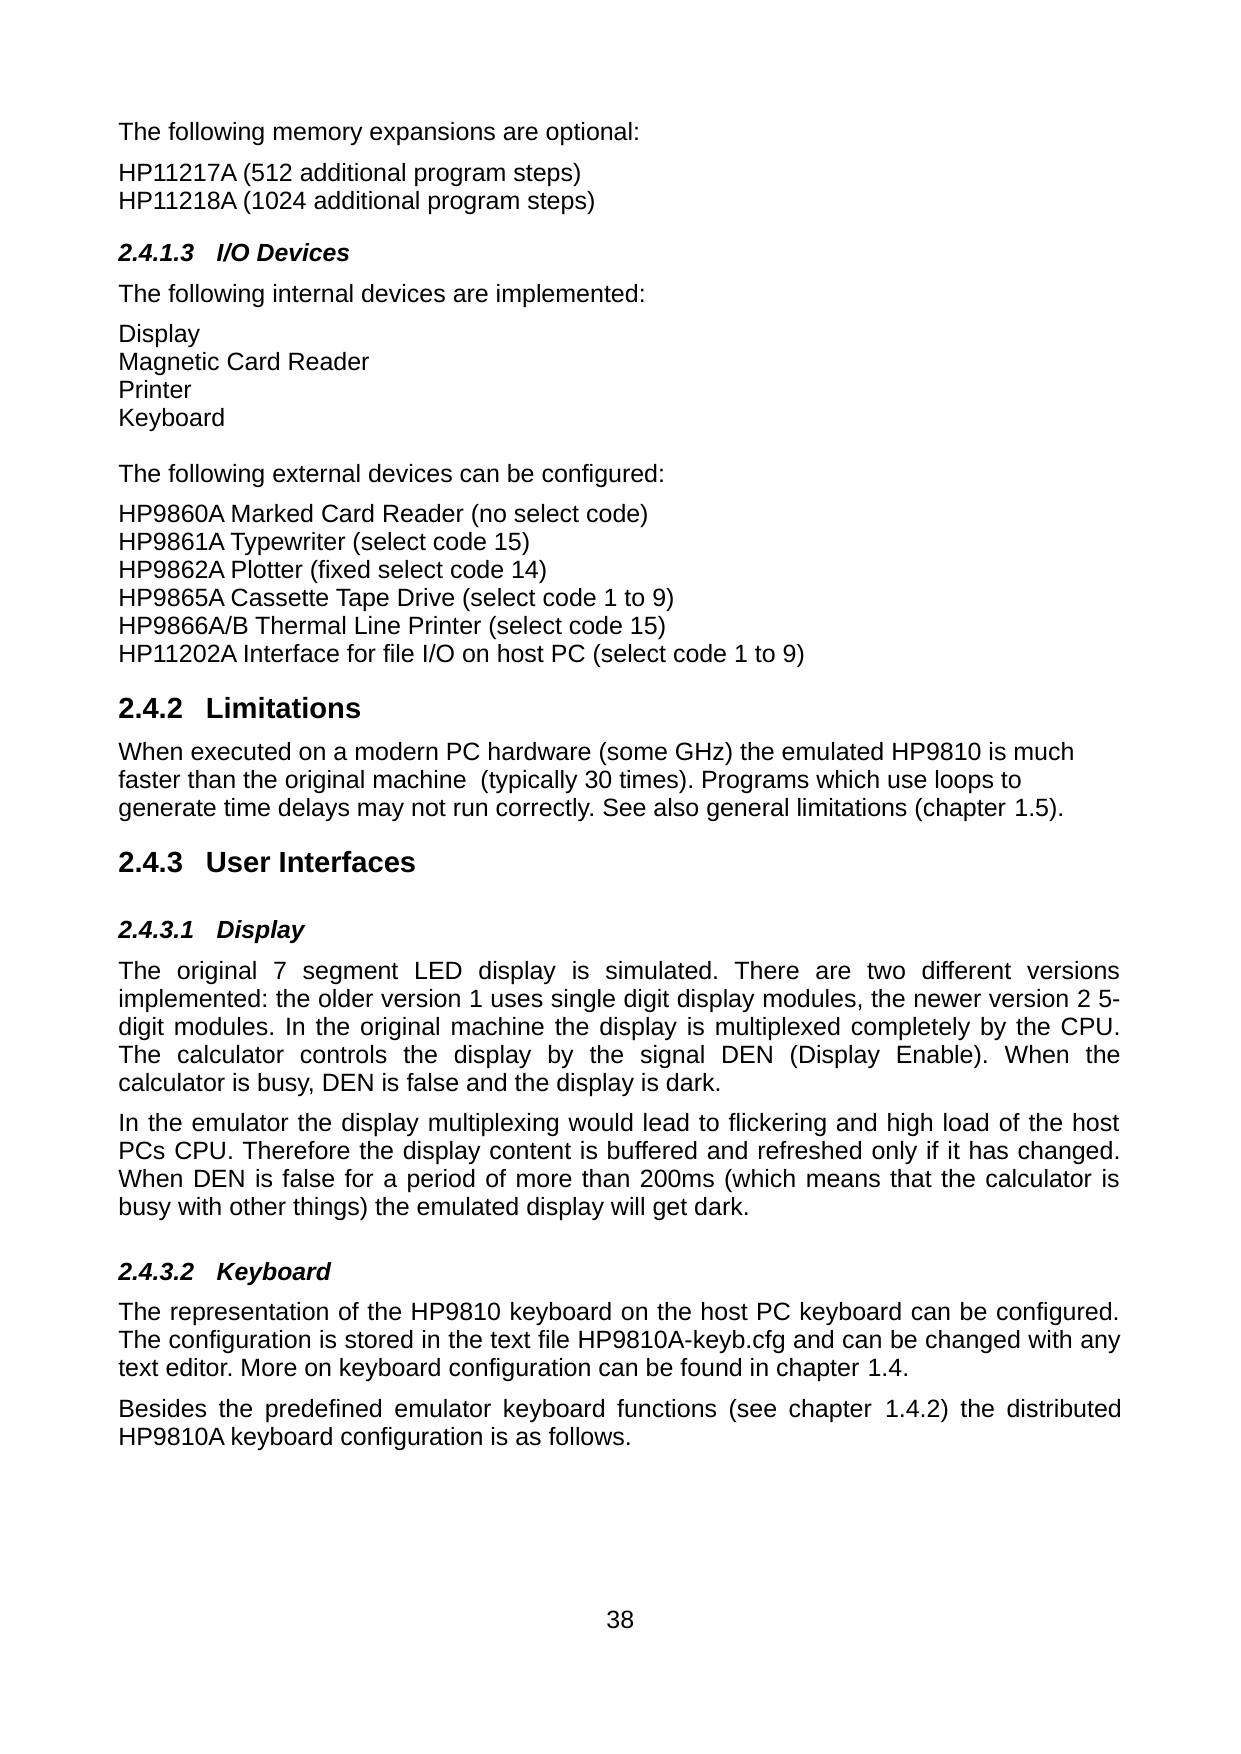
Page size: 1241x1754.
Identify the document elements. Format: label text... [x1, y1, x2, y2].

text The following memory expansions are optional: [118, 118, 1122, 146]
text HP11217A (512 additional program steps) [118, 158, 1122, 186]
subtitle User Interfaces [118, 846, 1122, 879]
subtitle I/O Devices [118, 239, 1122, 267]
text HP9866A/B Thermal Line Printer (select code 15) [118, 612, 1122, 639]
text Keyboard [118, 404, 1122, 432]
text Display [118, 320, 1122, 348]
text Magnetic Card Reader [118, 348, 1122, 376]
text The following internal devices are implemented: [118, 279, 1122, 307]
text HP9860A Marked Card Reader (no select code) [118, 500, 1122, 528]
text HP11202A Interface for file I/O on host PC (select code 1 to 9) [118, 639, 1122, 667]
text When executed on a modern PC hardware (some GHz) the emulated HP9810 is much faster than the original machine (typically 30 times). Programs which use loops to generate time delays may not run correctly. See also general limitations (chapter 1.5). [118, 738, 1122, 821]
subtitle Keyboard [118, 1258, 1122, 1286]
text HP9865A Cassette Tape Drive (select code 1 to 9) [118, 584, 1122, 612]
text HP11218A (1024 additional program steps) [118, 186, 1122, 214]
text HP9862A Plotter (fixed select code 14) [118, 556, 1122, 584]
text Printer [118, 376, 1122, 404]
text HP9861A Typewriter (select code 15) [118, 528, 1122, 556]
text The original 7 segment LED display is simulated. There are two different versions implemented: the older version 1 uses single digit display modules, the newer version 2 5-digit modules. In the original machine the display is multiplexed completely by the CPU. The calculator controls the display by the signal DEN (Display Enable). When the calculator is busy, DEN is false and the display is dark. [118, 957, 1122, 1096]
subtitle Limitations [118, 692, 1122, 725]
subtitle Display [118, 916, 1122, 944]
text In the emulator the display multiplexing would lead to flickering and high load of the host PCs CPU. Therefore the display content is buffered and refreshed only if it has changed. When DEN is false for a period of more than 200ms (which means that the calculator is busy with other things) the emulated display will get dark. [118, 1109, 1122, 1220]
text The representation of the HP9810 keyboard on the host PC keyboard can be configured. The configuration is stored in the text file HP9810A-keyb.cfg and can be changed with any text editor. More on keyboard configuration can be found in chapter 1.4. [118, 1298, 1122, 1382]
text The following external devices can be configured: [118, 459, 1122, 487]
text Besides the predefined emulator keyboard functions (see chapter 1.4.2) the distributed HP9810A keyboard configuration is as follows. [118, 1394, 1122, 1450]
